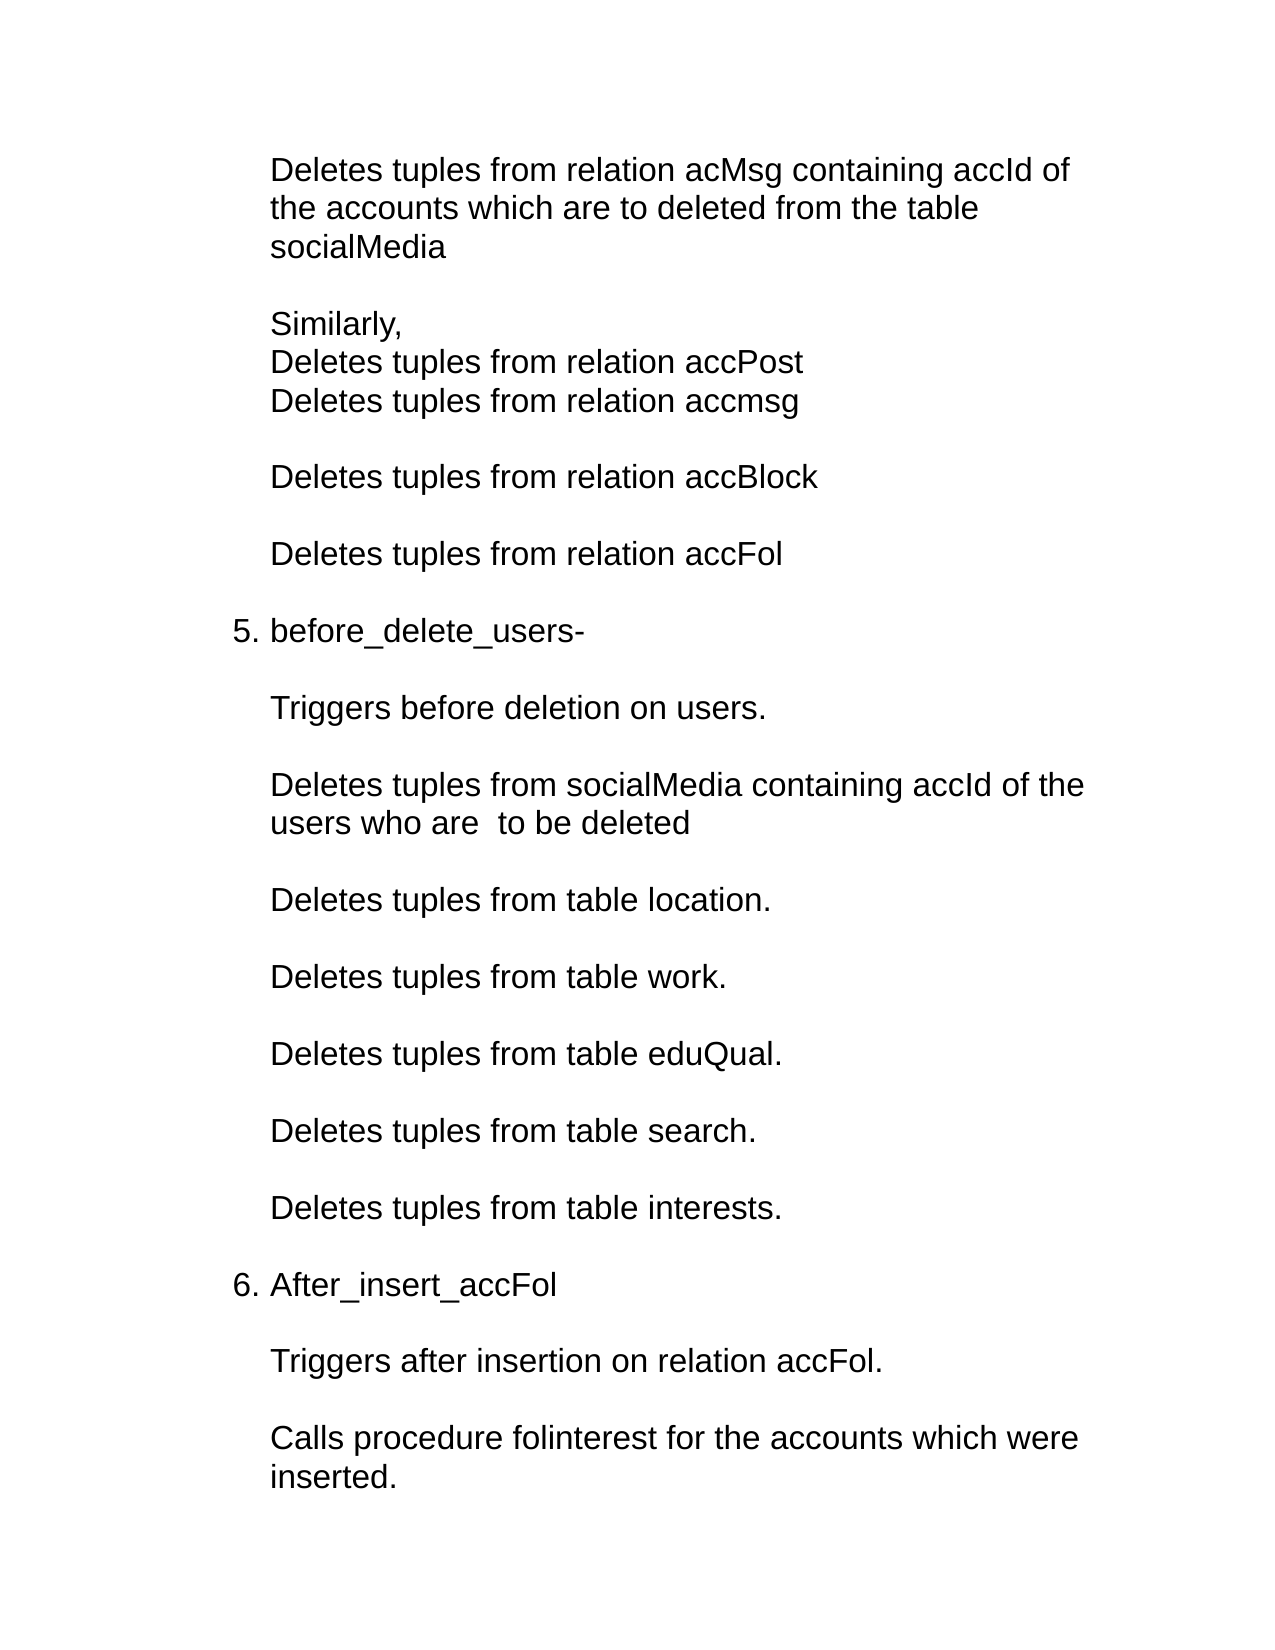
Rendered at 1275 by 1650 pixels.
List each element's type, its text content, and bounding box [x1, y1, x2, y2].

list Calls procedure folinterest for the accounts which were inserted. [270, 1418, 1125, 1495]
list Deletes tuples from relation accBlock [270, 457, 1125, 496]
list Deletes tuples from table work. [270, 957, 1125, 996]
list Deletes tuples from socialMedia containing accId of the users who are to be deleted [270, 765, 1125, 842]
list Deletes tuples from table location. [270, 880, 1125, 919]
list Deletes tuples from relation acMsg containing accId of the accounts which are to deleted from the table socialMedia [270, 150, 1125, 265]
list Triggers after insertion on relation accFol. [270, 1342, 1125, 1380]
list Deletes tuples from relation accFol [270, 534, 1125, 573]
list Deletes tuples from relation accPost [270, 342, 1125, 381]
list Triggers before deletion on users. [270, 688, 1125, 727]
list Deletes tuples from table search. [270, 1111, 1125, 1149]
list Deletes tuples from table interests. [270, 1188, 1125, 1226]
list before_delete_users- [232, 611, 1125, 650]
list Deletes tuples from table eduQual. [270, 1034, 1125, 1072]
list After_insert_accFol [232, 1265, 1125, 1303]
list Deletes tuples from relation accmsg [270, 381, 1125, 419]
list Similarly, [270, 304, 1125, 342]
